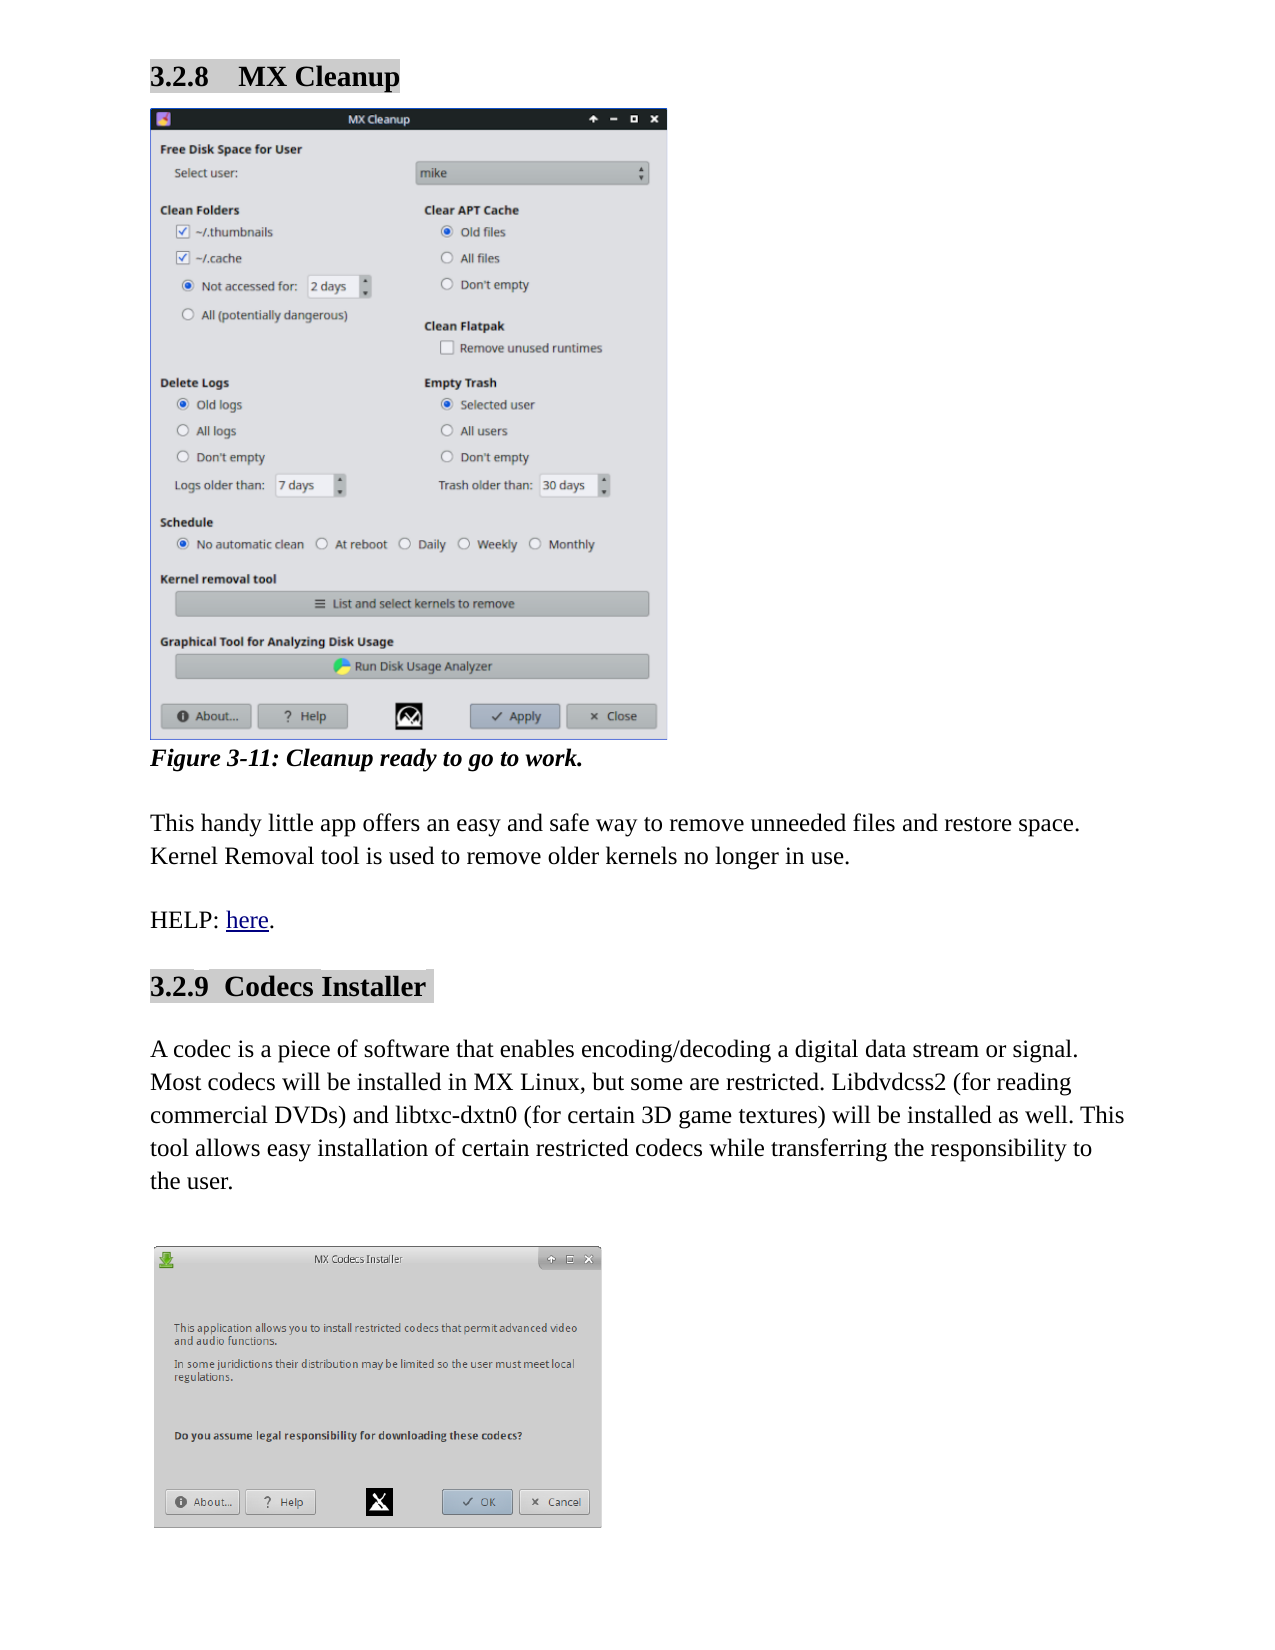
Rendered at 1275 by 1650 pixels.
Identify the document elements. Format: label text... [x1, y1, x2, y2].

text This handy little app offers an easy and safe way to remove unneeded files and restore space. Kernel Removal tool is used to remove older kernels no longer in use. [150, 808, 1125, 869]
text HELP: here. [150, 905, 1125, 934]
text A codec is a piece of software that enables encoding/decoding a digital data stream or signal. Most codecs will be installed in MX Linux, but some are restricted. Libdvdcss2 (for reading commercial DVDs) and libtxc-dxtn0 (for certain 3D game textures) will be installed as well. This tool allows easy installation of certain restricted codecs while transferring the responsibility to the user. [150, 1034, 1125, 1195]
subtitle 3.2.9 Codecs Installer [321, 969, 426, 1003]
picture [154, 1246, 602, 1528]
subtitle 3.2.8 MX Cleanup [194, 59, 209, 93]
subtitle 3.2.8 MX Cleanup [400, 59, 1125, 93]
subtitle 3.2.9 Codecs Installer [434, 969, 1125, 1003]
picture [150, 108, 668, 740]
subtitle 3.2.9 Codecs Installer [194, 969, 209, 1003]
text Figure 3-11: Cleanup ready to go to work. [150, 124, 1125, 772]
